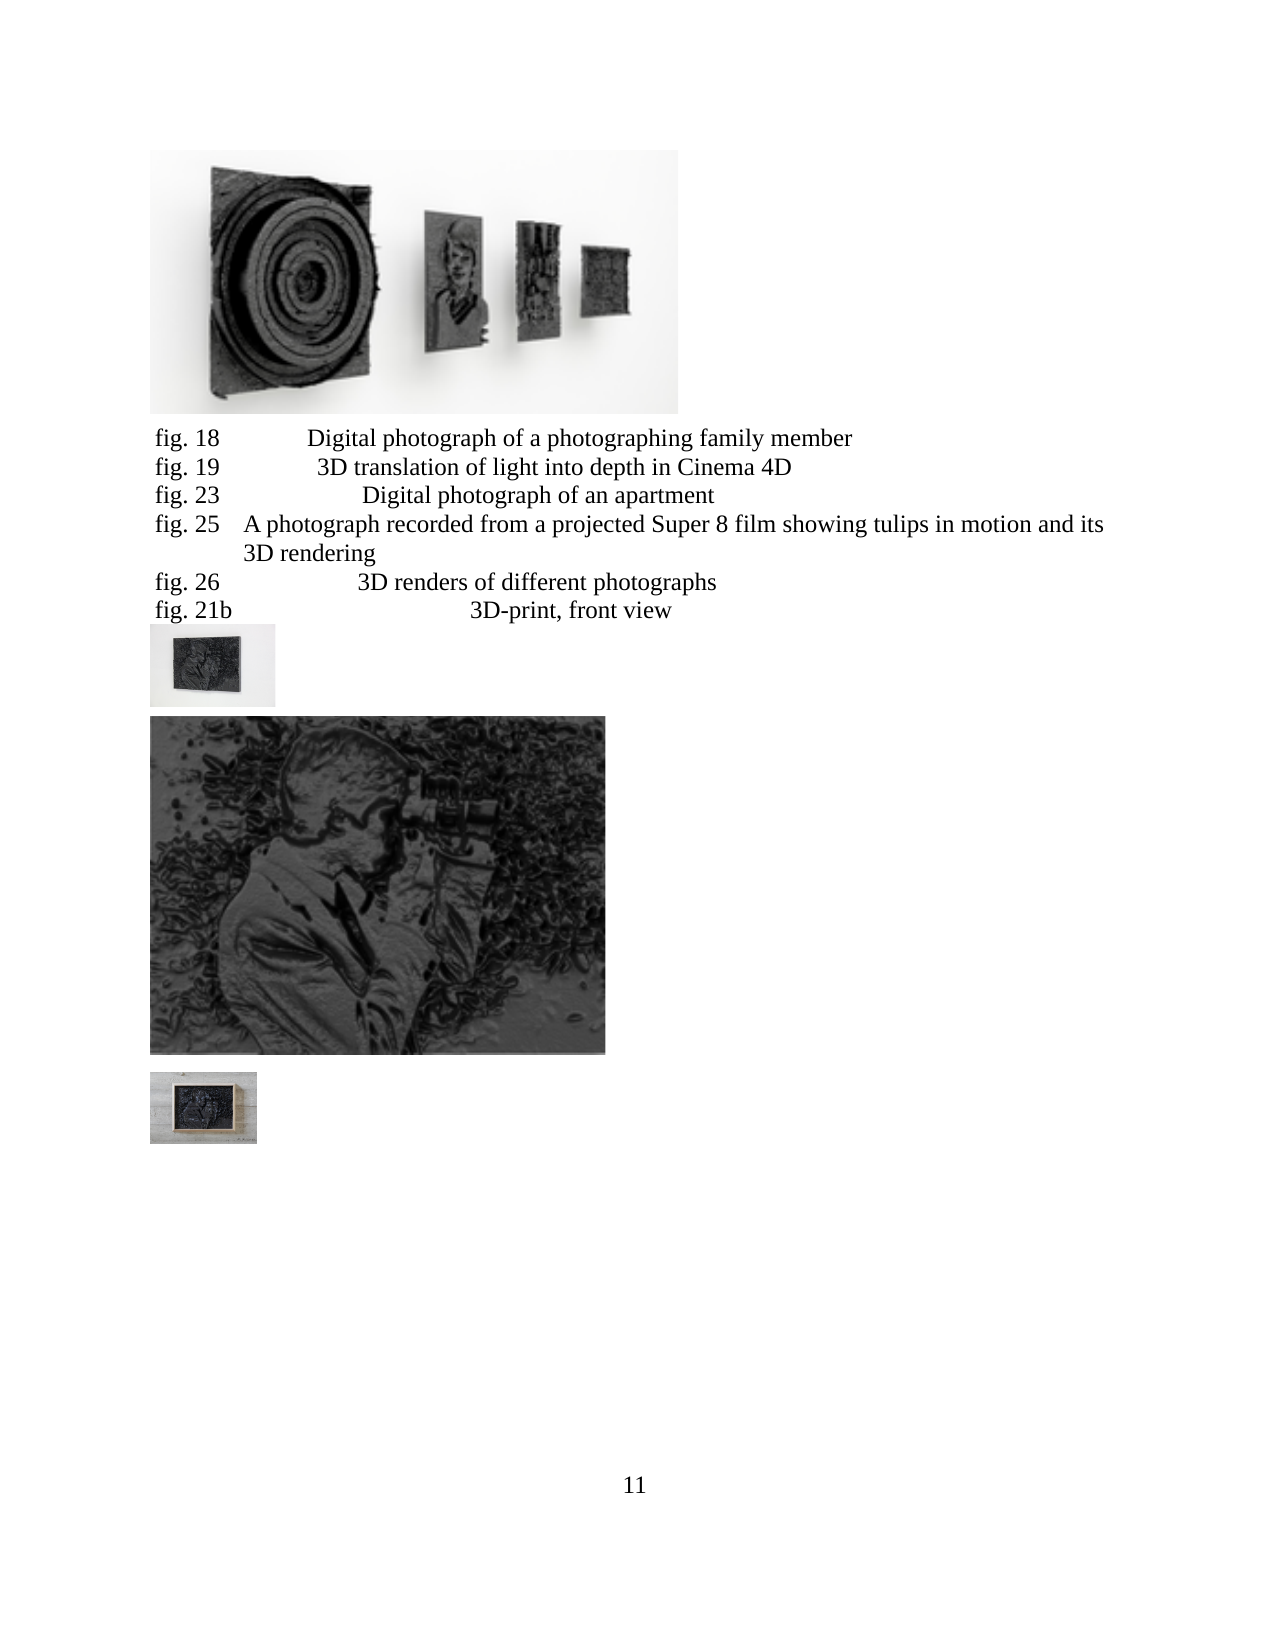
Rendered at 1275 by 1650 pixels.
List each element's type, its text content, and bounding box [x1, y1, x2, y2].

table_header fig. 21b [150, 596, 465, 624]
picture [150, 150, 679, 414]
table_header A photograph recorded from a projected Super 8 film showing tulips in motion and its 3D rendering [239, 509, 1125, 567]
picture [150, 716, 606, 1055]
table_header 3D-print, front view [465, 596, 1125, 624]
table_header 3D translation of light into depth in Cinema 4D [313, 452, 1125, 481]
table_header fig. 18 [150, 423, 302, 452]
table_header fig. 25 [150, 509, 238, 567]
picture [150, 1072, 257, 1144]
table_header fig. 19 [150, 452, 312, 481]
table_header Digital photograph of a photographing family member [302, 423, 1125, 452]
table_header 3D renders of different photographs [353, 567, 1125, 596]
table_header fig. 23 [150, 481, 357, 509]
picture [150, 624, 276, 707]
table_header fig. 26 [150, 567, 353, 596]
table_header Digital photograph of an apartment [358, 481, 1125, 509]
